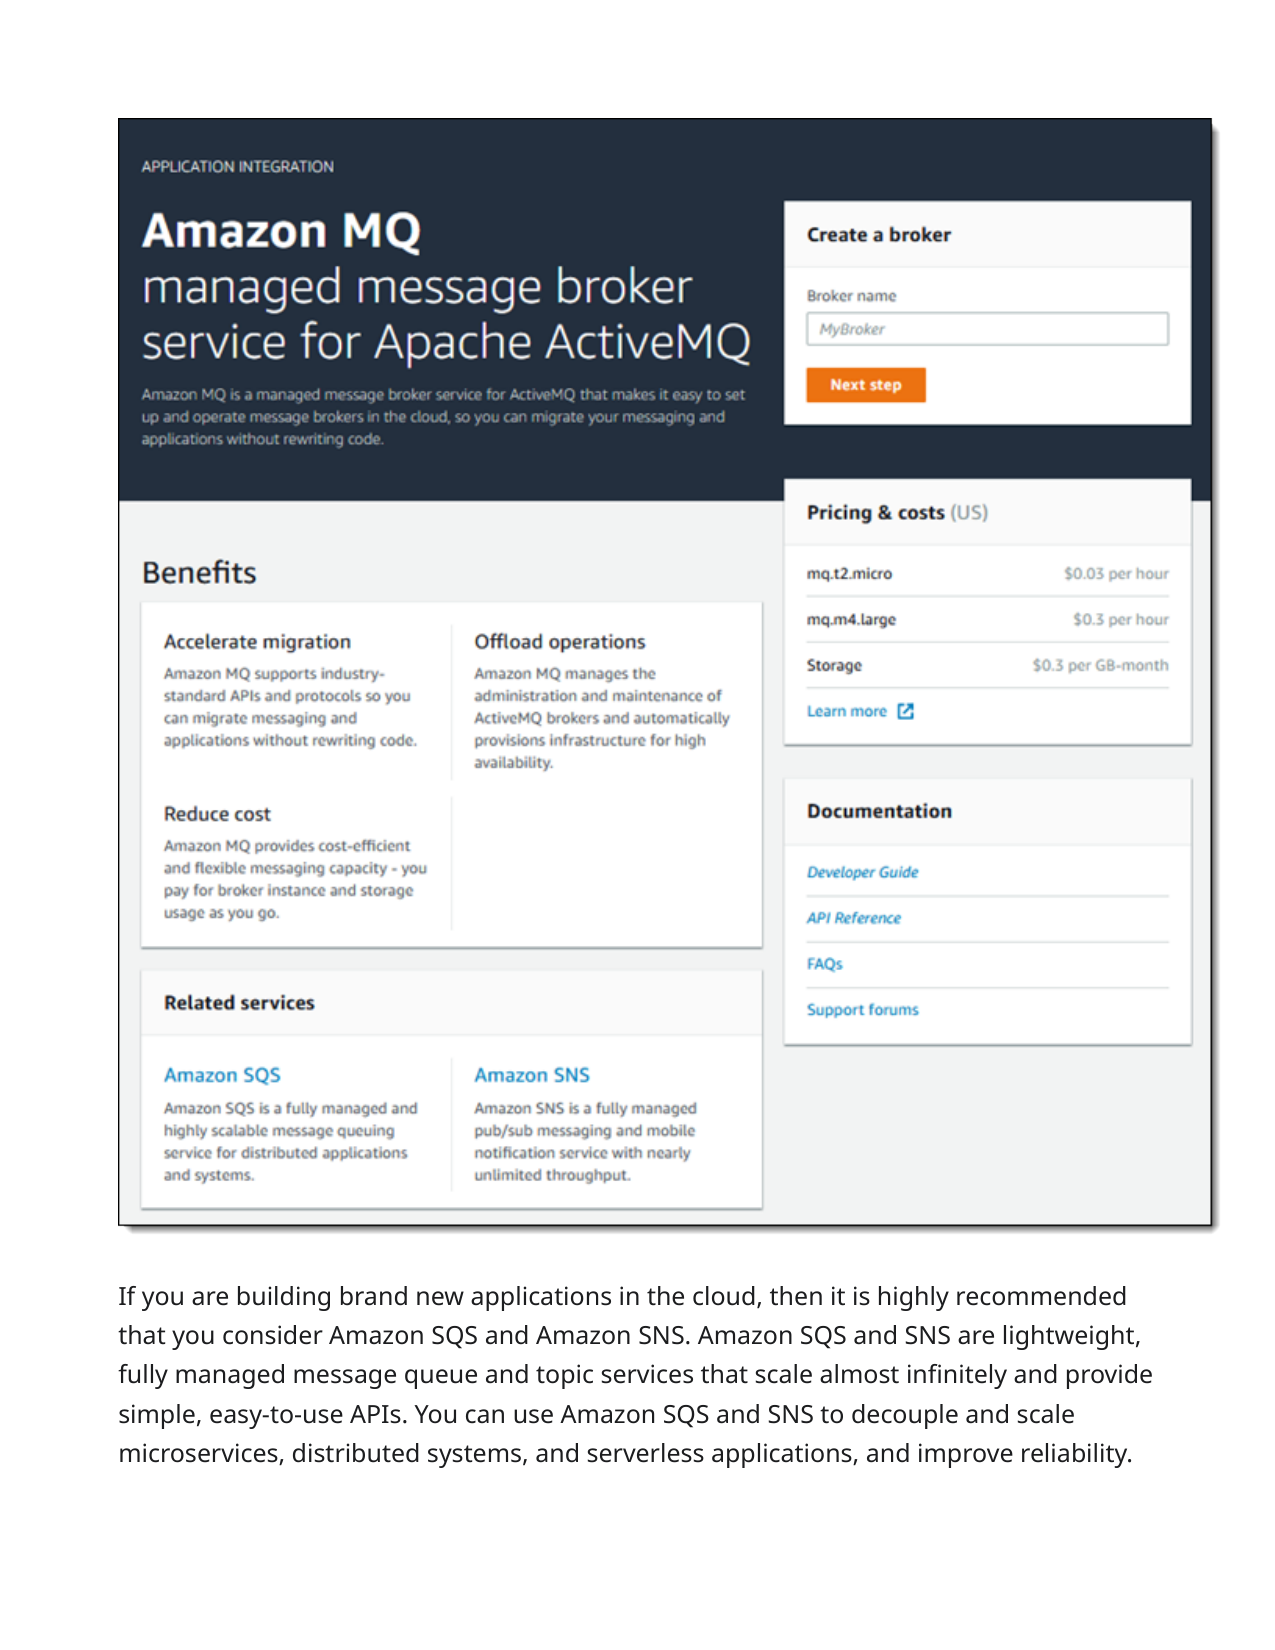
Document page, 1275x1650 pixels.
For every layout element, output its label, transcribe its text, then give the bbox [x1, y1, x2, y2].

text If you are building brand new applications in the cloud, then it is highly recommended that you consider Amazon SQS and Amazon SNS. Amazon SQS and SNS are lightweight, fully managed message queue and topic services that scale almost infinitely and provide simple, easy-to-use APIs. You can use Amazon SQS and SNS to decouple and scale microservices, distributed systems, and serverless applications, and improve reliability. [118, 1279, 1157, 1469]
picture [118, 118, 1228, 1242]
